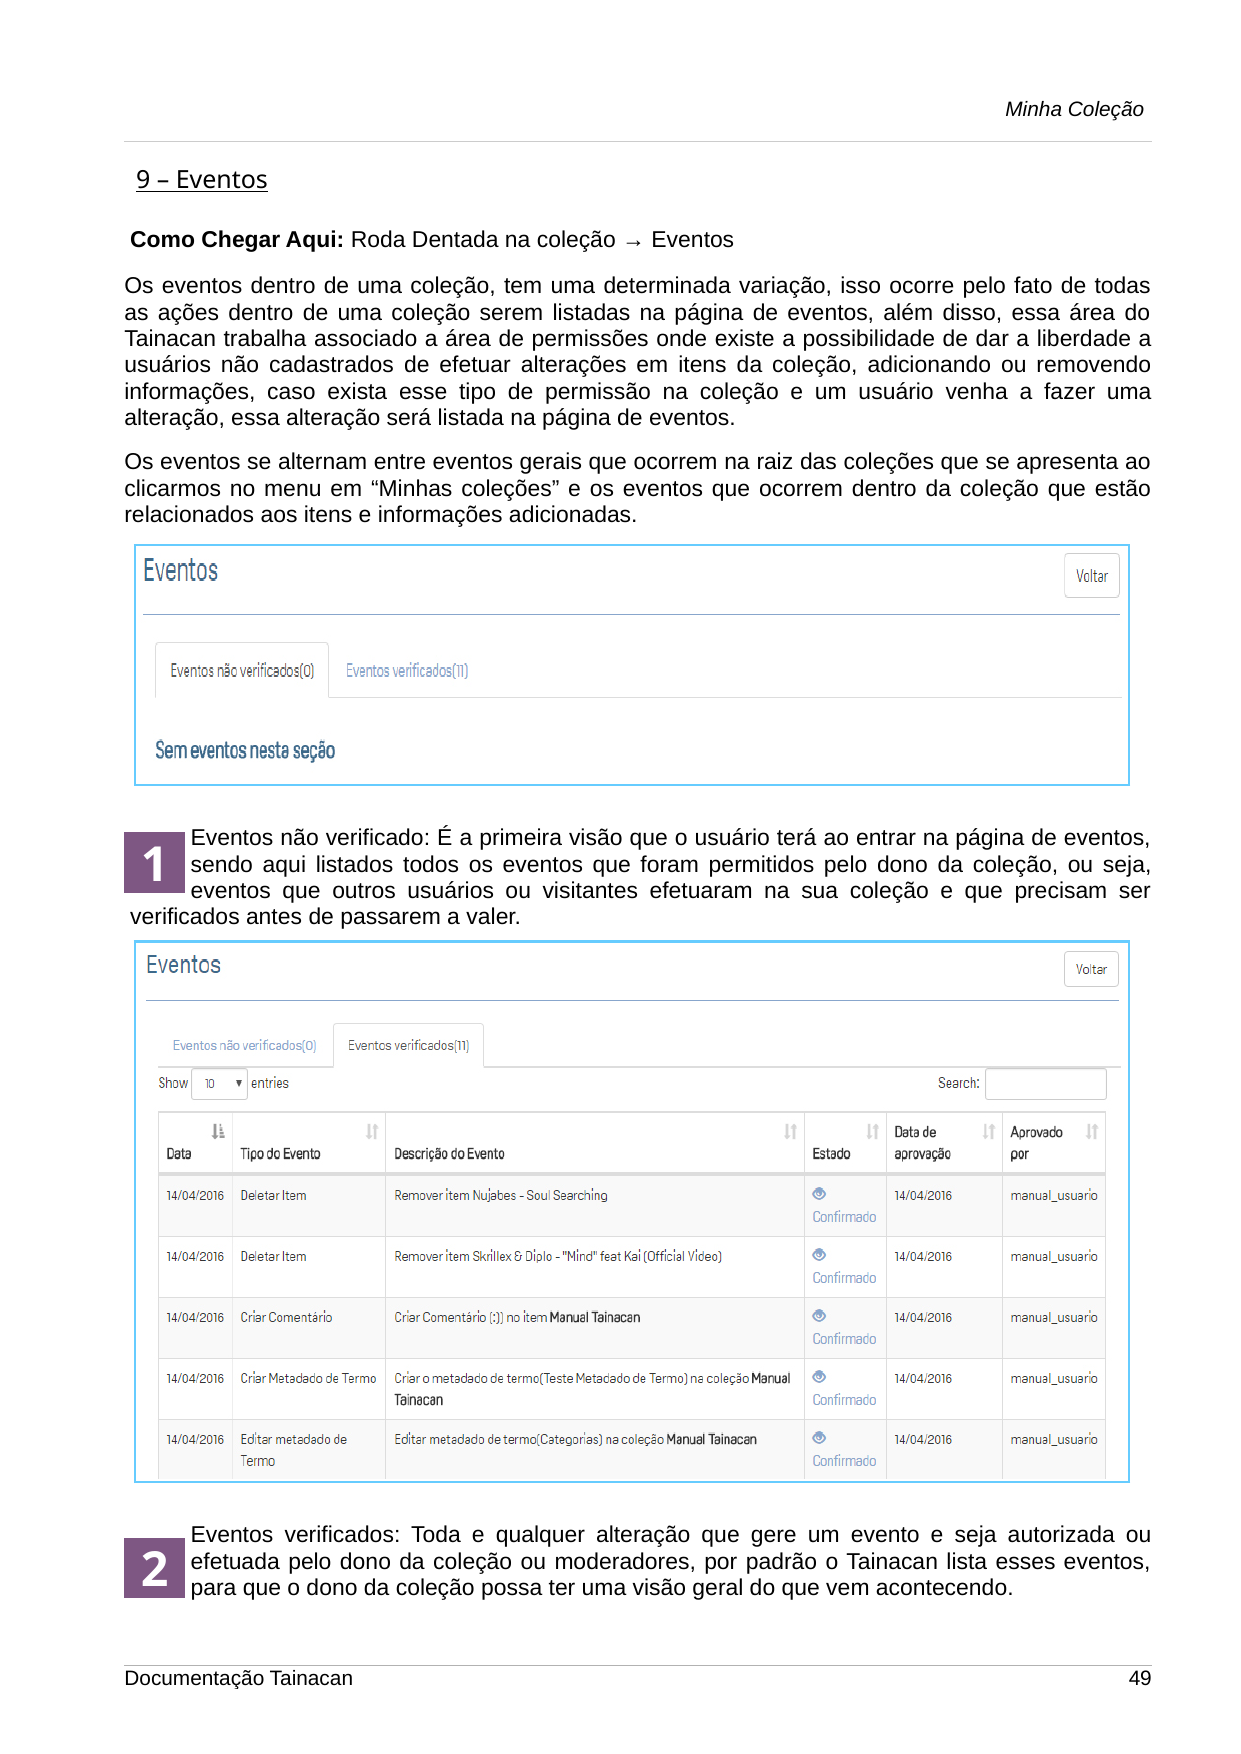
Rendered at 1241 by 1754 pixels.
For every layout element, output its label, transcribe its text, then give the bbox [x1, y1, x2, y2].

table_header Minha Coleção [124, 91, 1152, 141]
text Eventos não verificado: É a primeira visão que o usuário terá ao entrar na página de eventos, sendo aqui listados todos os eventos que foram permitidos pelo dono da coleção, ou seja, eventos que outros usuários ou visitantes efetuaram na sua coleção e que precisam ser verificados antes de passarem a valer. [130, 545, 1152, 929]
picture [138, 549, 1126, 781]
text Como Chegar Aqui: Roda Dentada na coleção → Eventos [130, 226, 1152, 252]
subtitle 9 – Eventos [136, 162, 1152, 196]
text [136, 546, 1128, 784]
text Os eventos dentro de uma coleção, tem uma determinada variação, isso ocorre pelo fato de todas as ações dentro de uma coleção serem listadas na página de eventos, além disso, essa área do Tainacan trabalha associado a área de permissões onde existe a possibilidade de dar a liberdade a usuários não cadastrados de efetuar alterações em itens da coleção, adicionando ou removendo informações, caso exista esse tipo de permissão na coleção e um usuário venha a fazer uma alteração, essa alteração será listada na página de eventos. [124, 272, 1152, 431]
text Os eventos se alternam entre eventos gerais que ocorrem na raiz das coleções que se apresenta ao clicarmos no menu em “Minhas coleções” e os eventos que ocorrem dentro da coleção que estão relacionados aos itens e informações adicionadas. [124, 448, 1152, 527]
picture [138, 945, 1126, 1479]
text Eventos verificados: Toda e qualquer alteração que gere um evento e seja autorizada ou efetuada pelo dono da coleção ou moderadores, por padrão o Tainacan lista esses eventos, para que o dono da coleção possa ter uma visão geral do que vem acontecendo. [130, 941, 1152, 1600]
